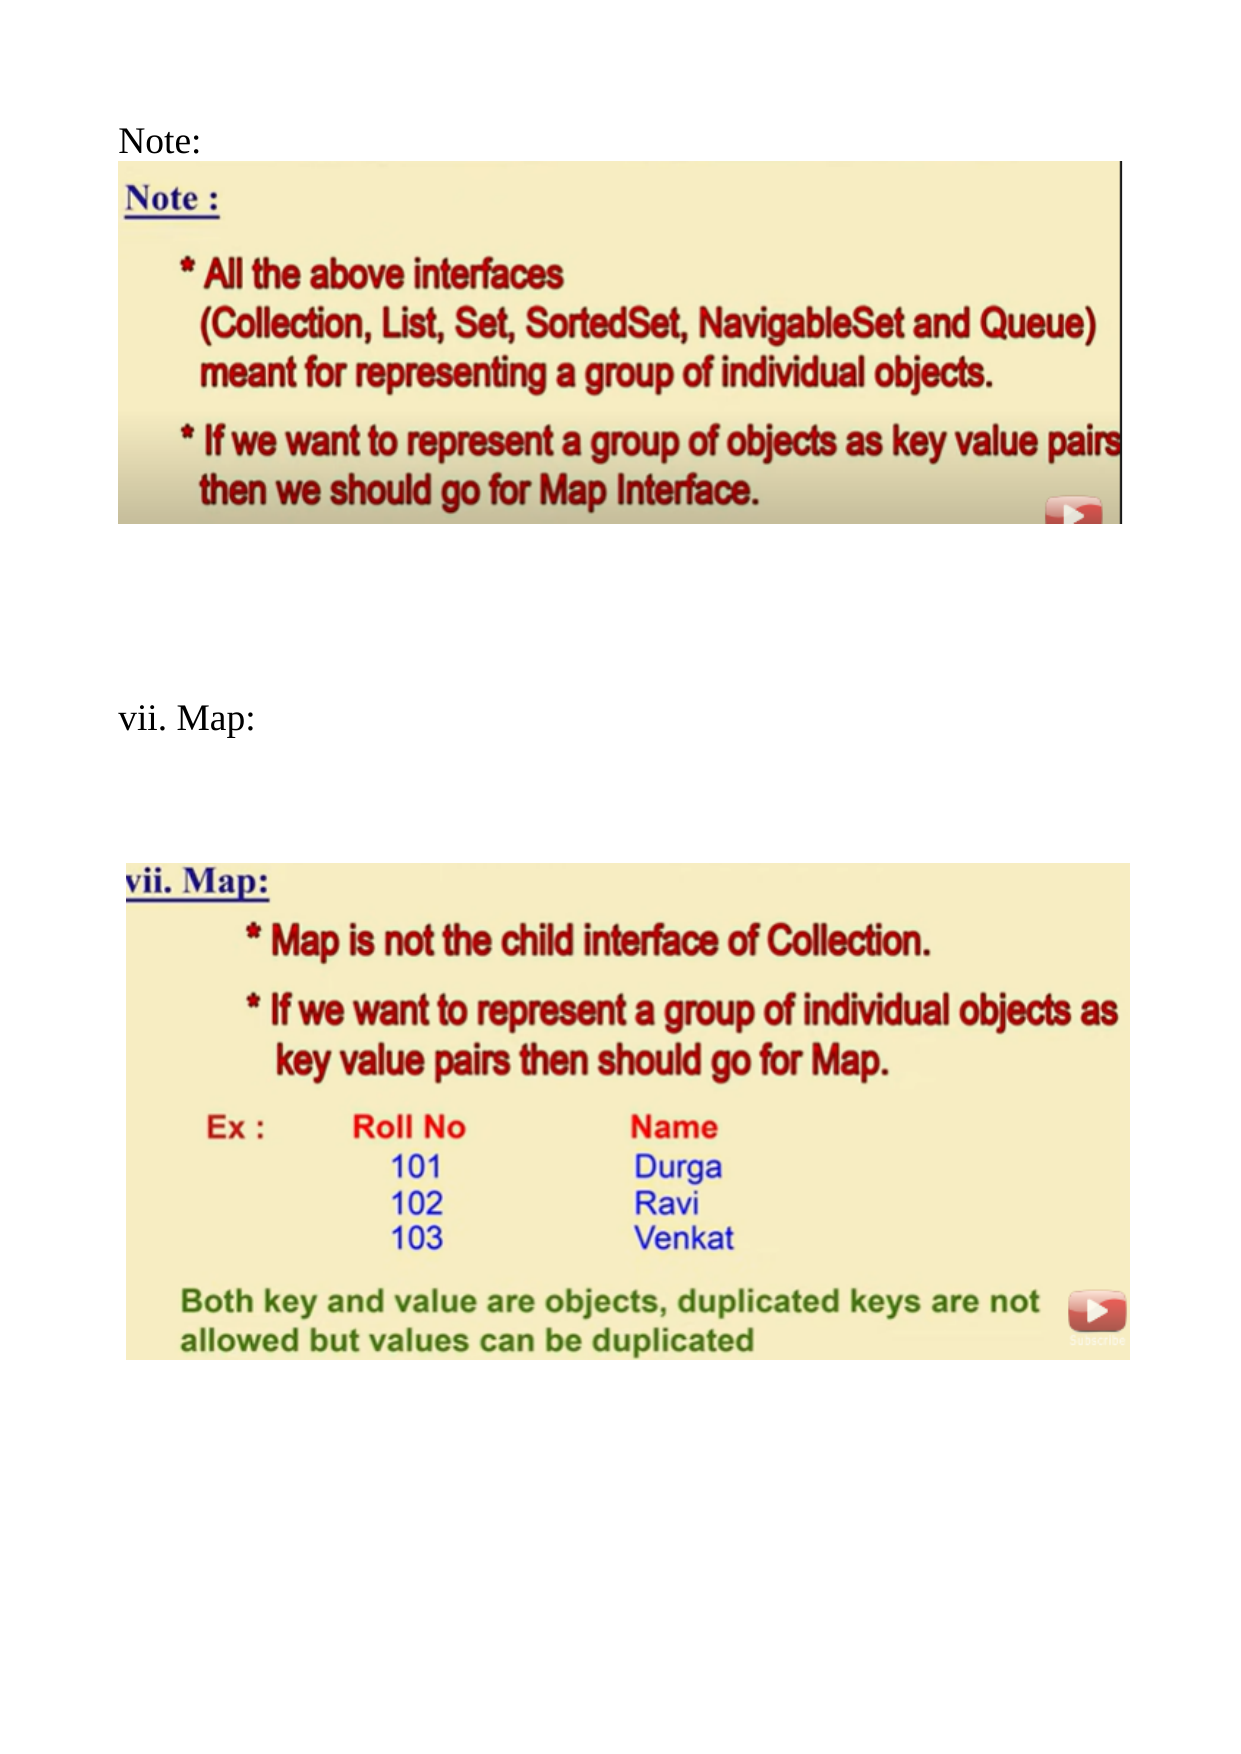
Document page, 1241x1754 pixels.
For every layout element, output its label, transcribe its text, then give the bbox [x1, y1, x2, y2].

picture [118, 161, 1123, 524]
picture [126, 863, 1130, 1360]
text vii. Map: [118, 696, 1122, 739]
text Note: [118, 118, 1122, 161]
